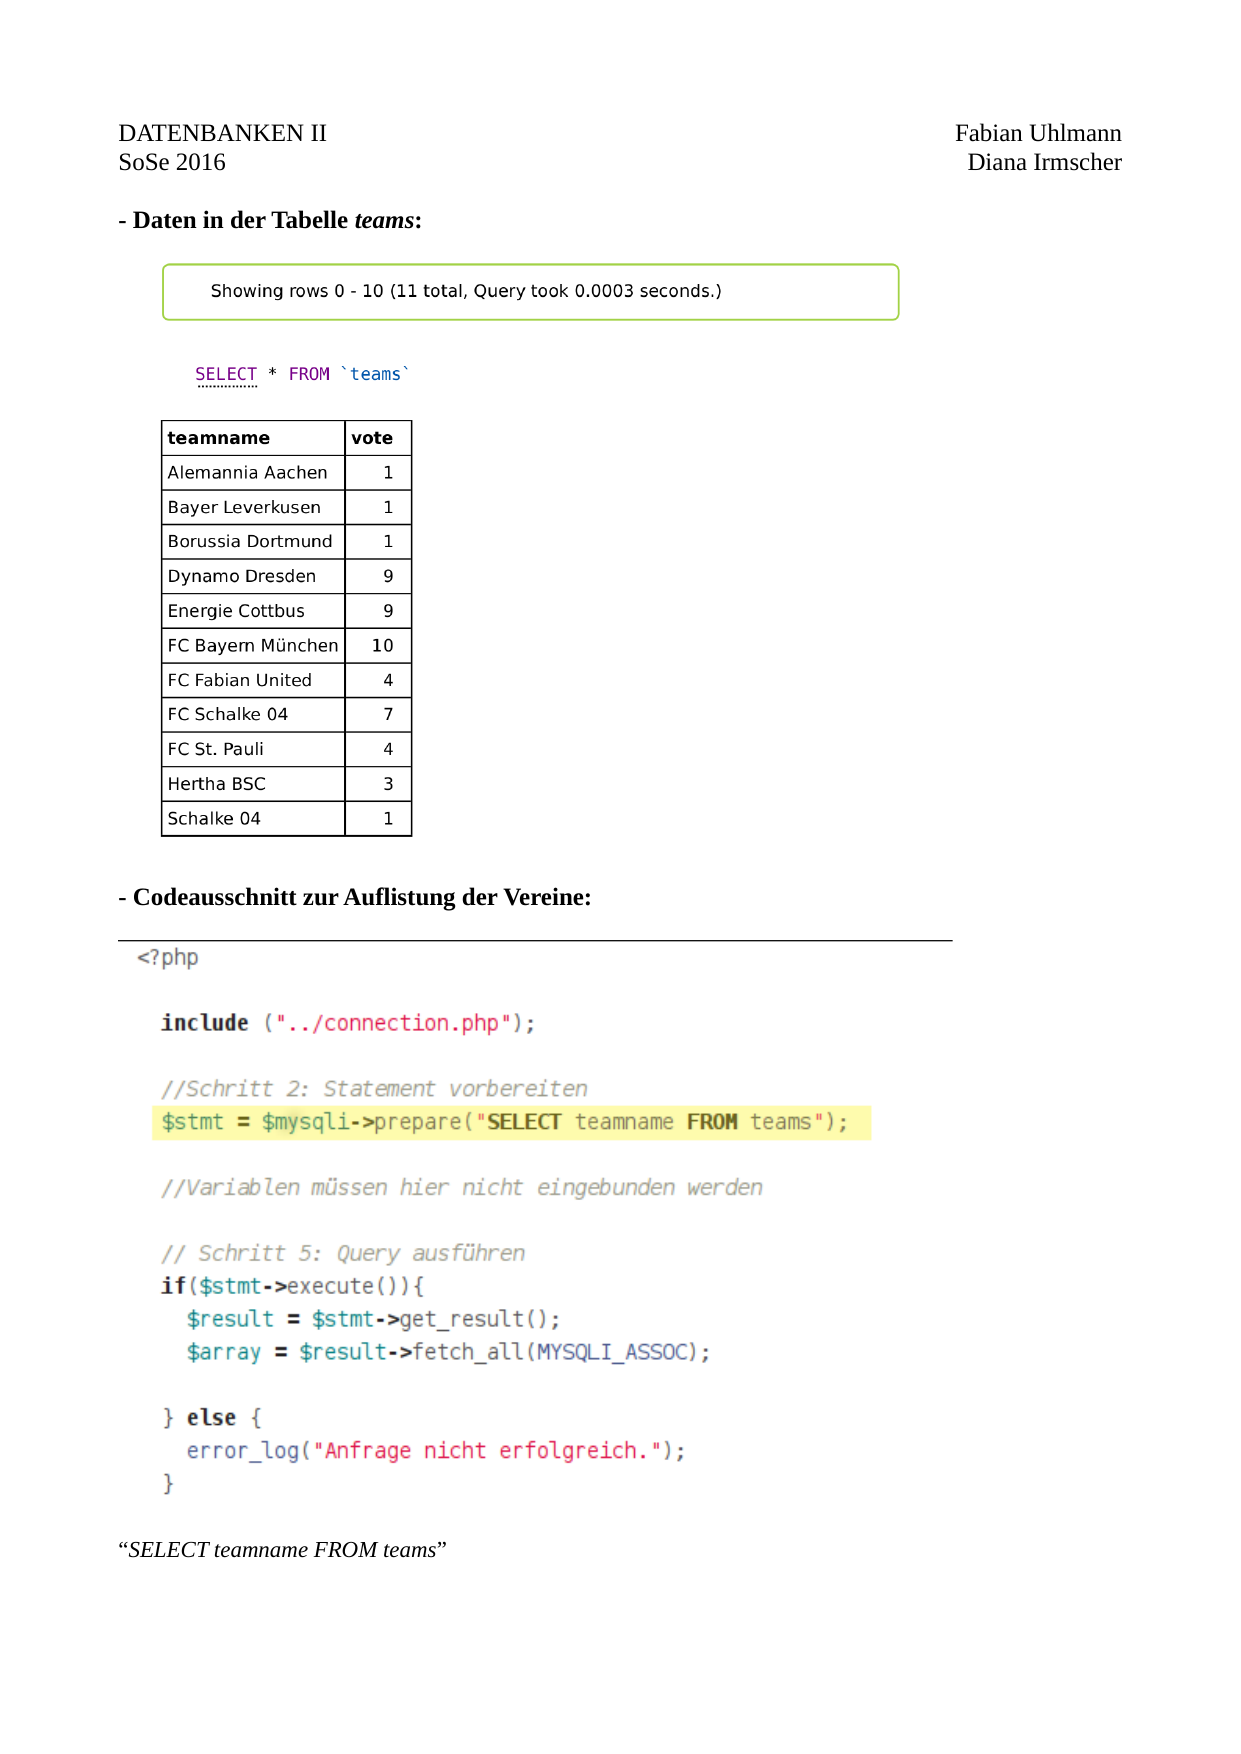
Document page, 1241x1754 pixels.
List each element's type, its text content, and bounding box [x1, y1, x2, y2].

text “SELECT teamname FROM teams” [118, 1536, 1122, 1563]
text - Codeausschnitt zur Auflistung der Vereine: [118, 882, 1122, 911]
text - Daten in der Tabelle teams: [118, 205, 1122, 234]
picture [118, 248, 928, 867]
picture [118, 940, 953, 1507]
